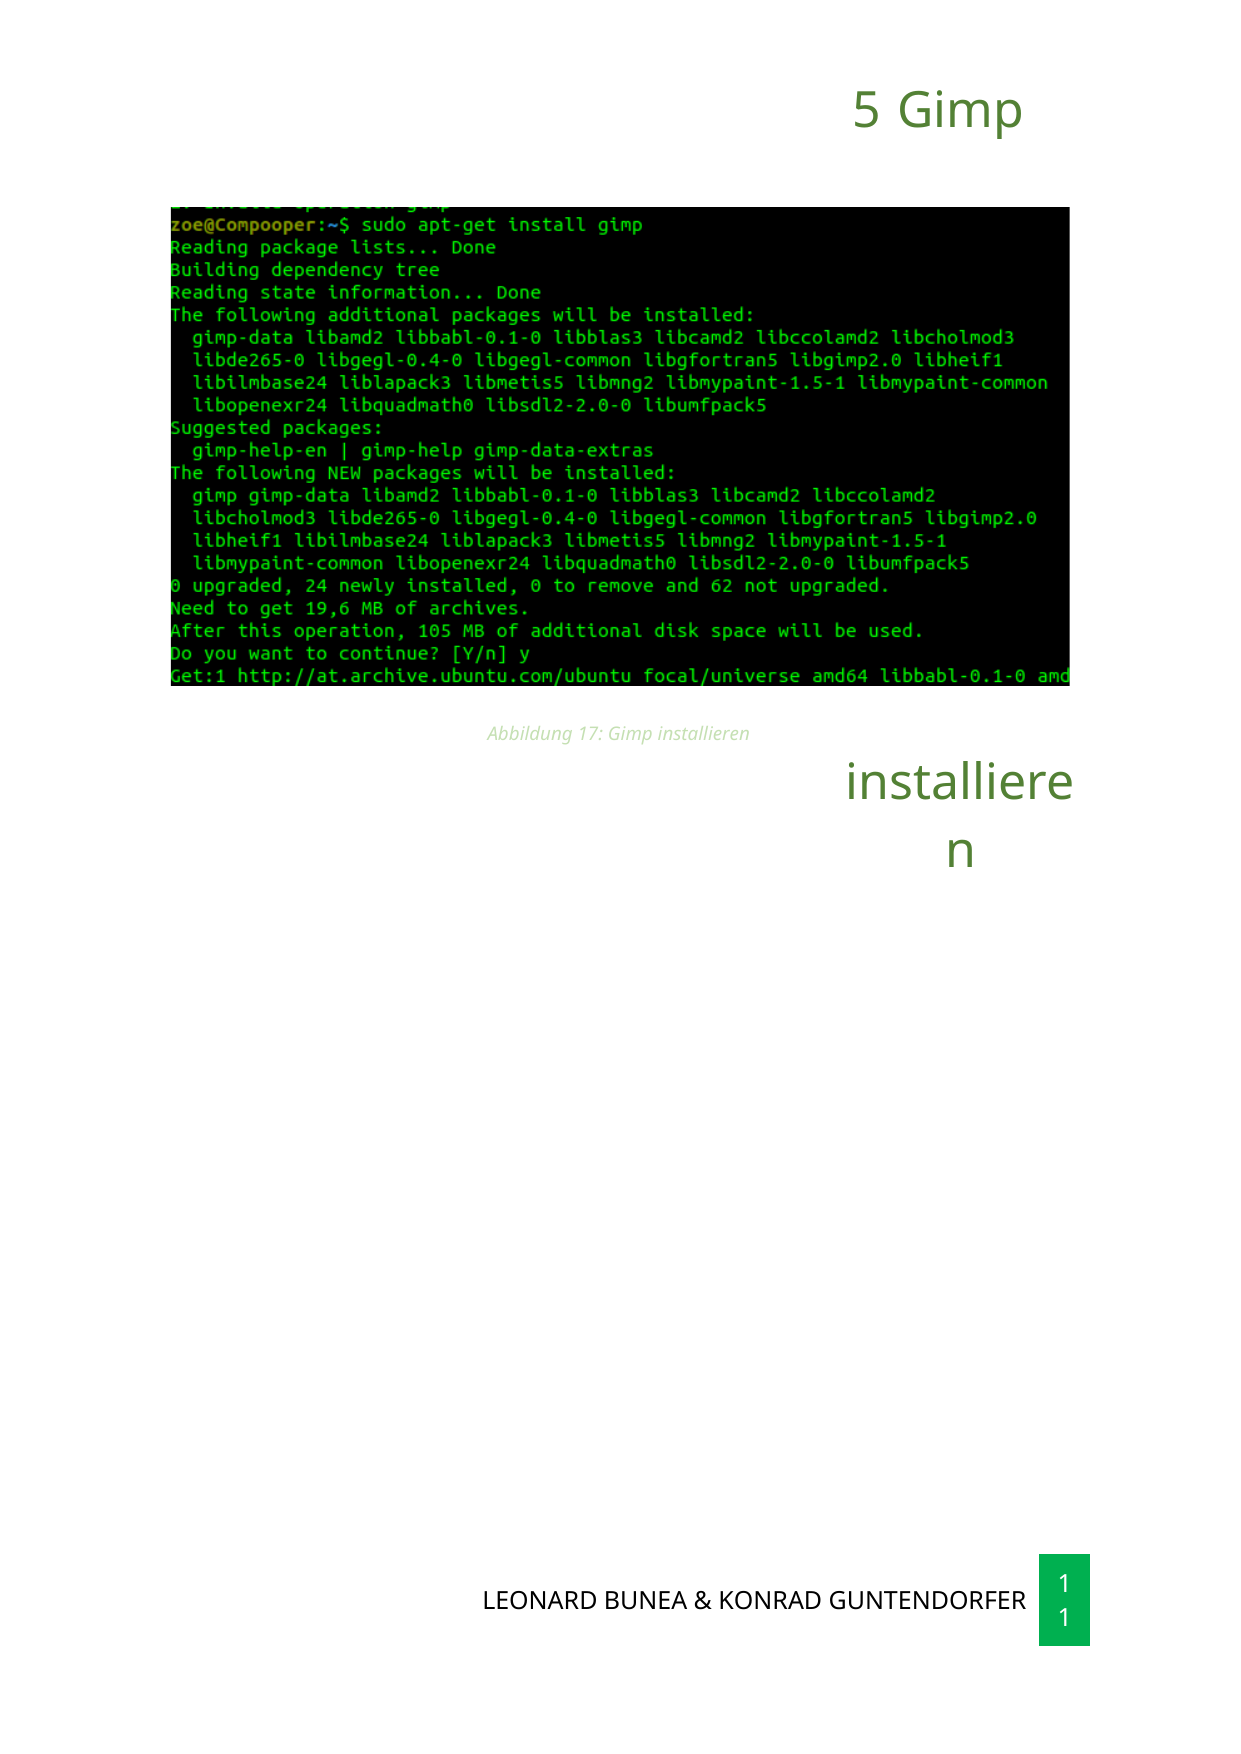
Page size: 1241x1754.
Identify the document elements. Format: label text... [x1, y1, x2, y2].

text Abbildung 17: Gimp installieren [170, 720, 1069, 746]
subtitle Gimp installieren [170, 74, 1090, 882]
